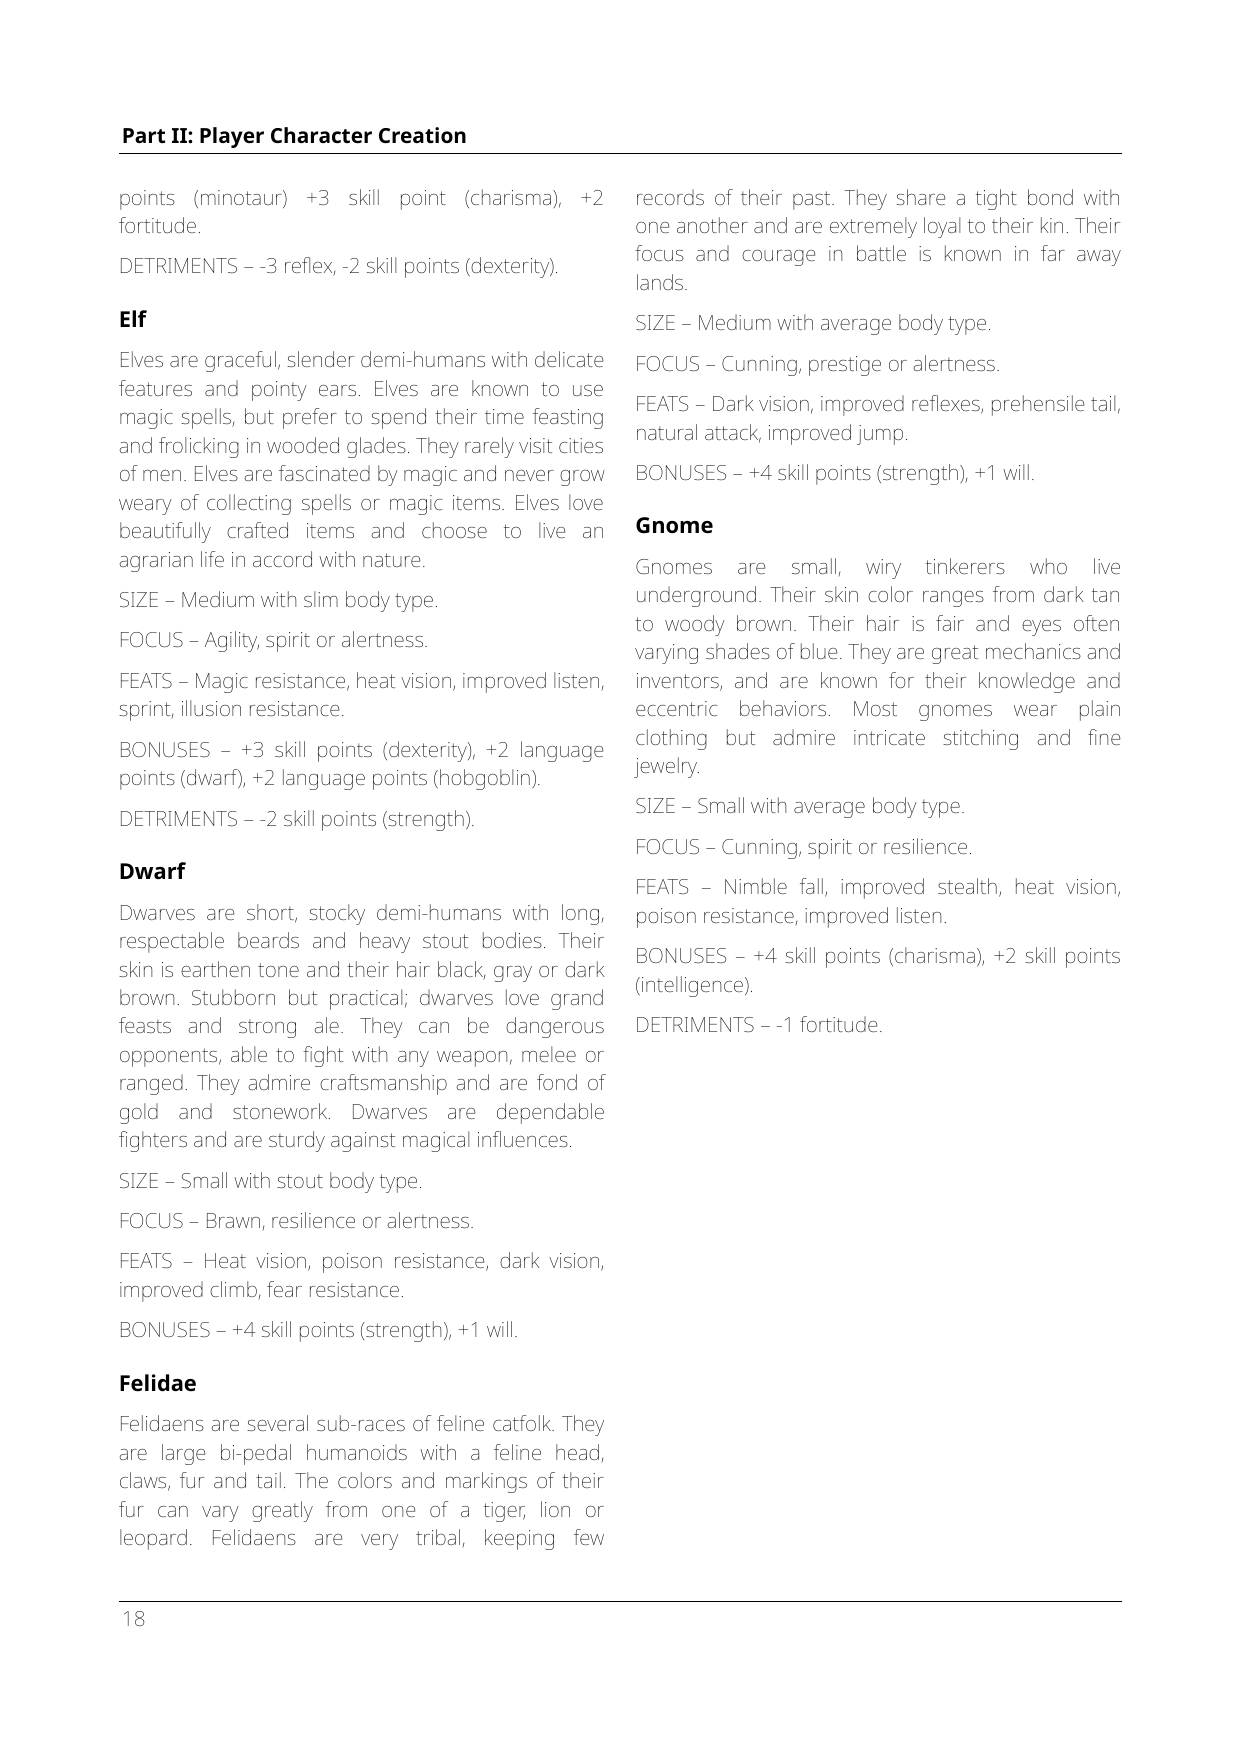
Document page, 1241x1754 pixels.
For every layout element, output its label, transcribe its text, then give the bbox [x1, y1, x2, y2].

text FEATS – Nimble fall, improved stealth, heat vision, poison resistance, improved listen. [635, 872, 1122, 929]
text DETRIMENTS – -3 reflex, -2 skill points (dexterity). [118, 251, 605, 280]
text records of their past. They share a tight bond with one another and are extremely loyal to their kin. Their focus and courage in battle is known in far away lands. [635, 183, 1122, 296]
text Dwarf [118, 856, 605, 886]
text FOCUS – Agility, spirit or alertness. [118, 626, 605, 654]
text Dwarves are short, stocky demi-humans with long, respectable beards and heavy stout bodies. Their skin is earthen tone and their hair black, gray or dark brown. Stubborn but practical; dwarves love grand feasts and strong ale. They can be dangerous opponents, able to fight with any weapon, melee or ranged. They admire craftsmanship and are fond of gold and stonework. Dwarves are dependable fighters and are sturdy against magical influences. [118, 898, 605, 1154]
text SIZE – Medium with slim body type. [118, 585, 605, 613]
text SIZE – Small with average body type. [635, 792, 1122, 820]
text FOCUS – Cunning, spirit or resilience. [635, 832, 1122, 861]
text Gnomes are small, wiry tinkerers who live underground. Their skin color ranges from dark tan to woody brown. Their hair is fair and eyes often varying shades of blue. They are great mechanics and inventors, and are known for their knowledge and eccentric behaviors. Most gnomes wear plain clothing but admire intricate stitching and fine jewelry. [635, 552, 1122, 780]
text SIZE – Small with stout body type. [118, 1166, 605, 1194]
text Elves are graceful, slender demi-humans with delicate features and pointy ears. Elves are known to use magic spells, but prefer to spend their time feasting and frolicking in wooded glades. They rarely visit cities of men. Elves are fascinated by magic and never grow weary of collecting spells or magic items. Elves love beautifully crafted items and choose to live an agrarian life in accord with nature. [118, 346, 605, 573]
text FEATS – Magic resistance, heat vision, improved listen, sprint, illusion resistance. [118, 666, 605, 723]
text Felidae [118, 1368, 605, 1398]
text Gnome [635, 510, 1122, 540]
text FOCUS – Cunning, prestige or alertness. [635, 349, 1122, 377]
text Felidaens are several sub-races of feline catfolk. They are large bi-pedal humanoids with a feline head, claws, fur and tail. The colors and markings of their fur can vary greatly from one of a tiger, lion or leopard. Felidaens are very tribal, keeping few [118, 1409, 605, 1552]
text BONUSES – +3 skill points (dexterity), +2 language points (dwarf), +2 language points (hobgoblin). [118, 735, 605, 792]
text FOCUS – Brawn, resilience or alertness. [118, 1206, 605, 1234]
text BONUSES – +4 skill points (charisma), +2 skill points (intelligence). [635, 941, 1122, 998]
text BONUSES – +4 skill points (strength), +1 will. [635, 458, 1122, 486]
text FEATS – Dark vision, improved reflexes, prehensile tail, natural attack, improved jump. [635, 389, 1122, 446]
text points (minotaur) +3 skill point (charisma), +2 fortitude. [118, 183, 605, 239]
text BONUSES – +4 skill points (strength), +1 will. [118, 1315, 605, 1344]
text SIZE – Medium with average body type. [635, 308, 1122, 337]
text DETRIMENTS – -2 skill points (strength). [118, 804, 605, 832]
text DETRIMENTS – -1 fortitude. [635, 1010, 1122, 1039]
text Elf [118, 304, 605, 334]
text FEATS – Heat vision, poison resistance, dark vision, improved climb, fear resistance. [118, 1247, 605, 1303]
